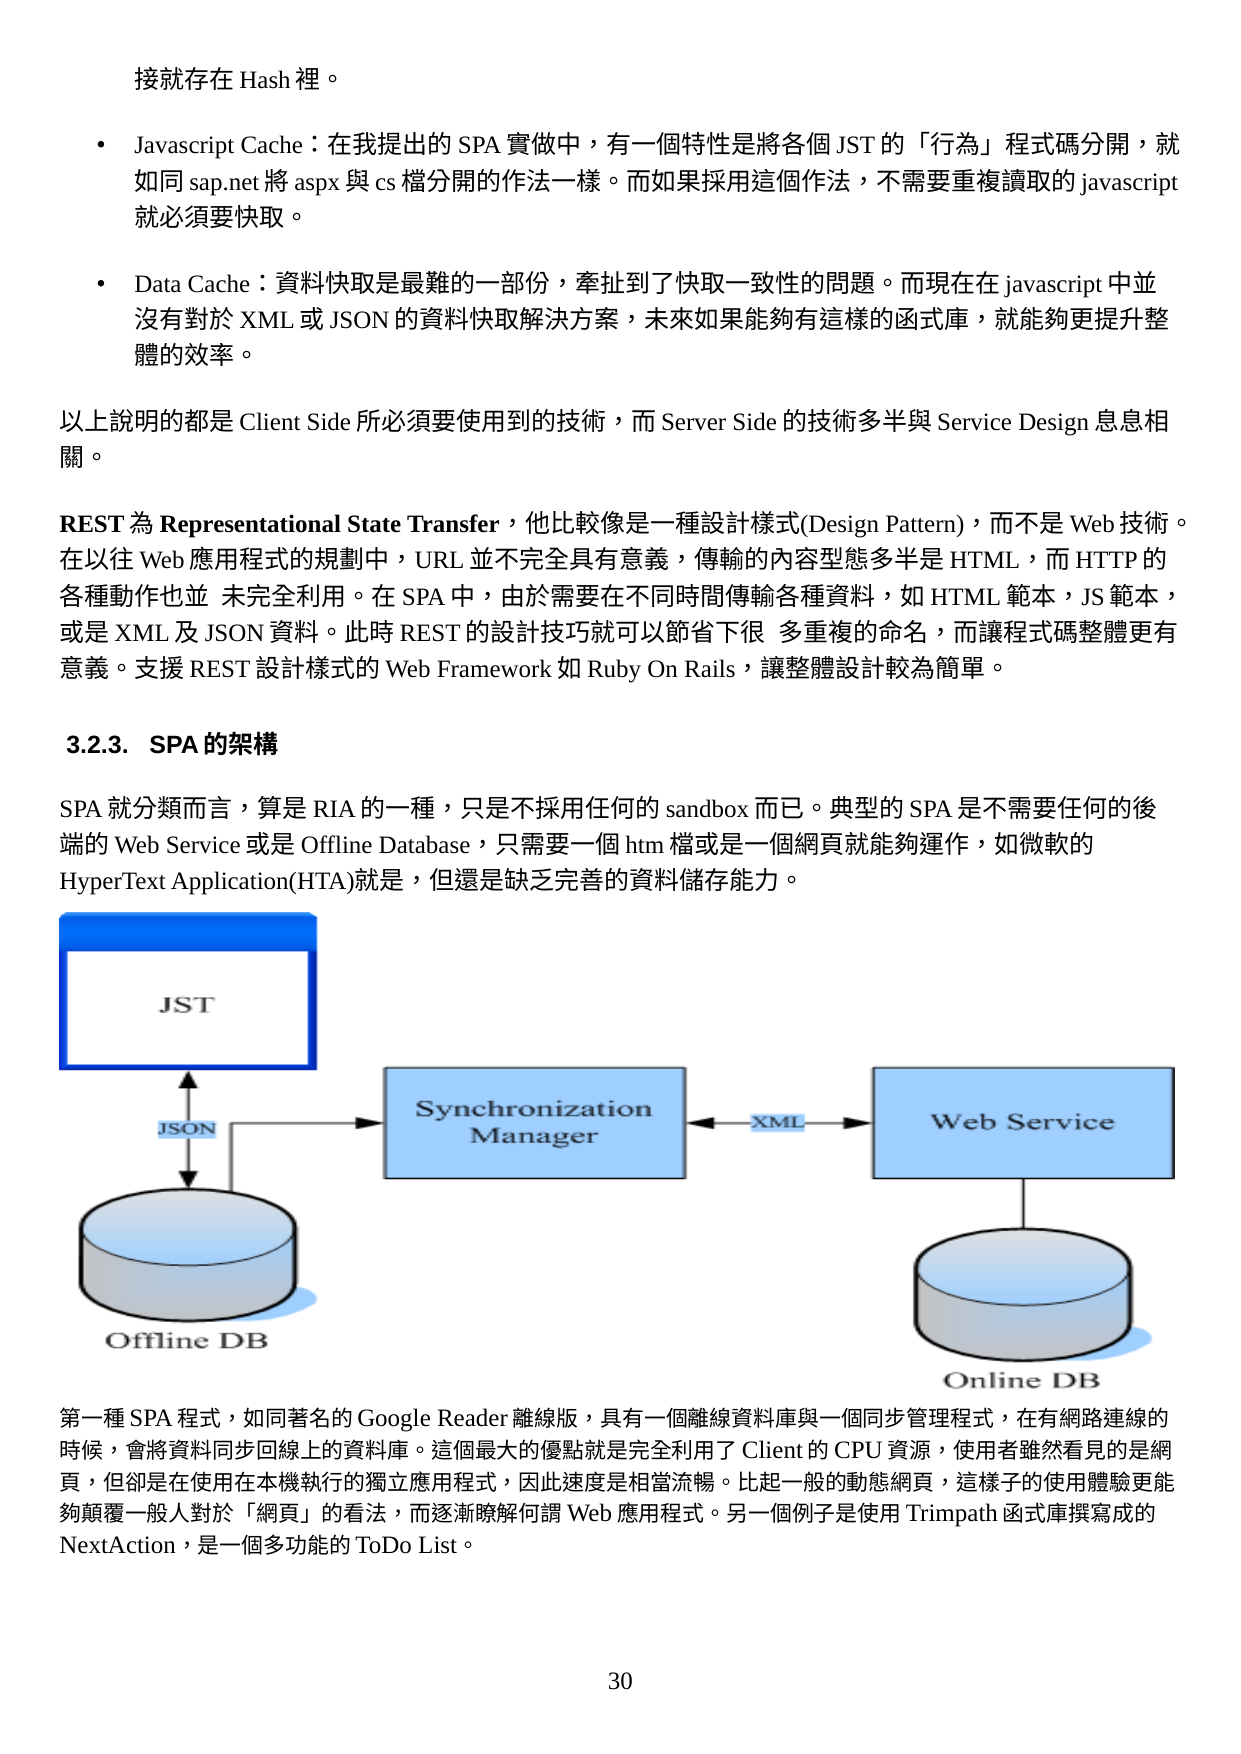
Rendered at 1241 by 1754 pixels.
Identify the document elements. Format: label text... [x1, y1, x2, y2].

text 第一種SPA程式，如同著名的Google Reader離線版，具有一個離線資料庫與一個同步管理程式，在有網路連線的時候，會將資料同步回線上的資料庫。這個最大的優點就是完全利用了Client的CPU資源，使用者雖然看見的是網頁，但卻是在使用在本機執行的獨立應用程式，因此速度是相當流暢。比起一般的動態網頁，這樣子的使用體驗更能夠顛覆一般人對於「網頁」的看法，而逐漸瞭解何謂Web應用程式。另一個例子是使用Trimpath函式庫撰寫成的NextAction，是一個多功能的ToDo List。 [59, 1401, 1181, 1559]
picture [59, 911, 1175, 1396]
list Data Cache：資料快取是最難的一部份，牽扯到了快取一致性的問題。而現在在javascript中並沒有對於XML或JSON的資料快取解決方案，未來如果能夠有這樣的函式庫，就能夠更提升整體的效率。 [97, 263, 1181, 372]
text REST為Representational State Transfer，他比較像是一種設計樣式(Design Pattern)，而不是Web技術。在以往Web應用程式的規劃中，URL並不完全具有意義，傳輸的內容型態多半是HTML，而HTTP的各種動作也並 未完全利用。在SPA中，由於需要在不同時間傳輸各種資料，如HTML範本，JS範本，或是XML及JSON資料。此時REST的設計技巧就可以節省下很 多重複的命名，而讓程式碼整體更有意義。支援REST設計樣式的Web Framework如Ruby On Rails，讓整體設計較為簡單。 [59, 504, 1181, 685]
subtitle SPA的架構 [59, 725, 1181, 761]
text SPA就分類而言，算是RIA的一種，只是不採用任何的sandbox而已。典型的SPA是不需要任何的後端的Web Service或是Offline Database，只需要一個htm檔或是一個網頁就能夠運作，如微軟的HyperText Application(HTA)就是，但還是缺乏完善的資料儲存能力。 [59, 788, 1181, 897]
list 接就存在Hash裡。 [97, 59, 1181, 95]
list Javascript Cache：在我提出的SPA實做中，有一個特性是將各個JST的「行為」程式碼分開，就如同sap.net將aspx與cs檔分開的作法一樣。而如果採用這個作法，不需要重複讀取的javascript就必須要快取。 [97, 125, 1181, 234]
text 以上說明的都是Client Side所必須要使用到的技術，而Server Side的技術多半與Service Design息息相關。 [59, 402, 1181, 474]
